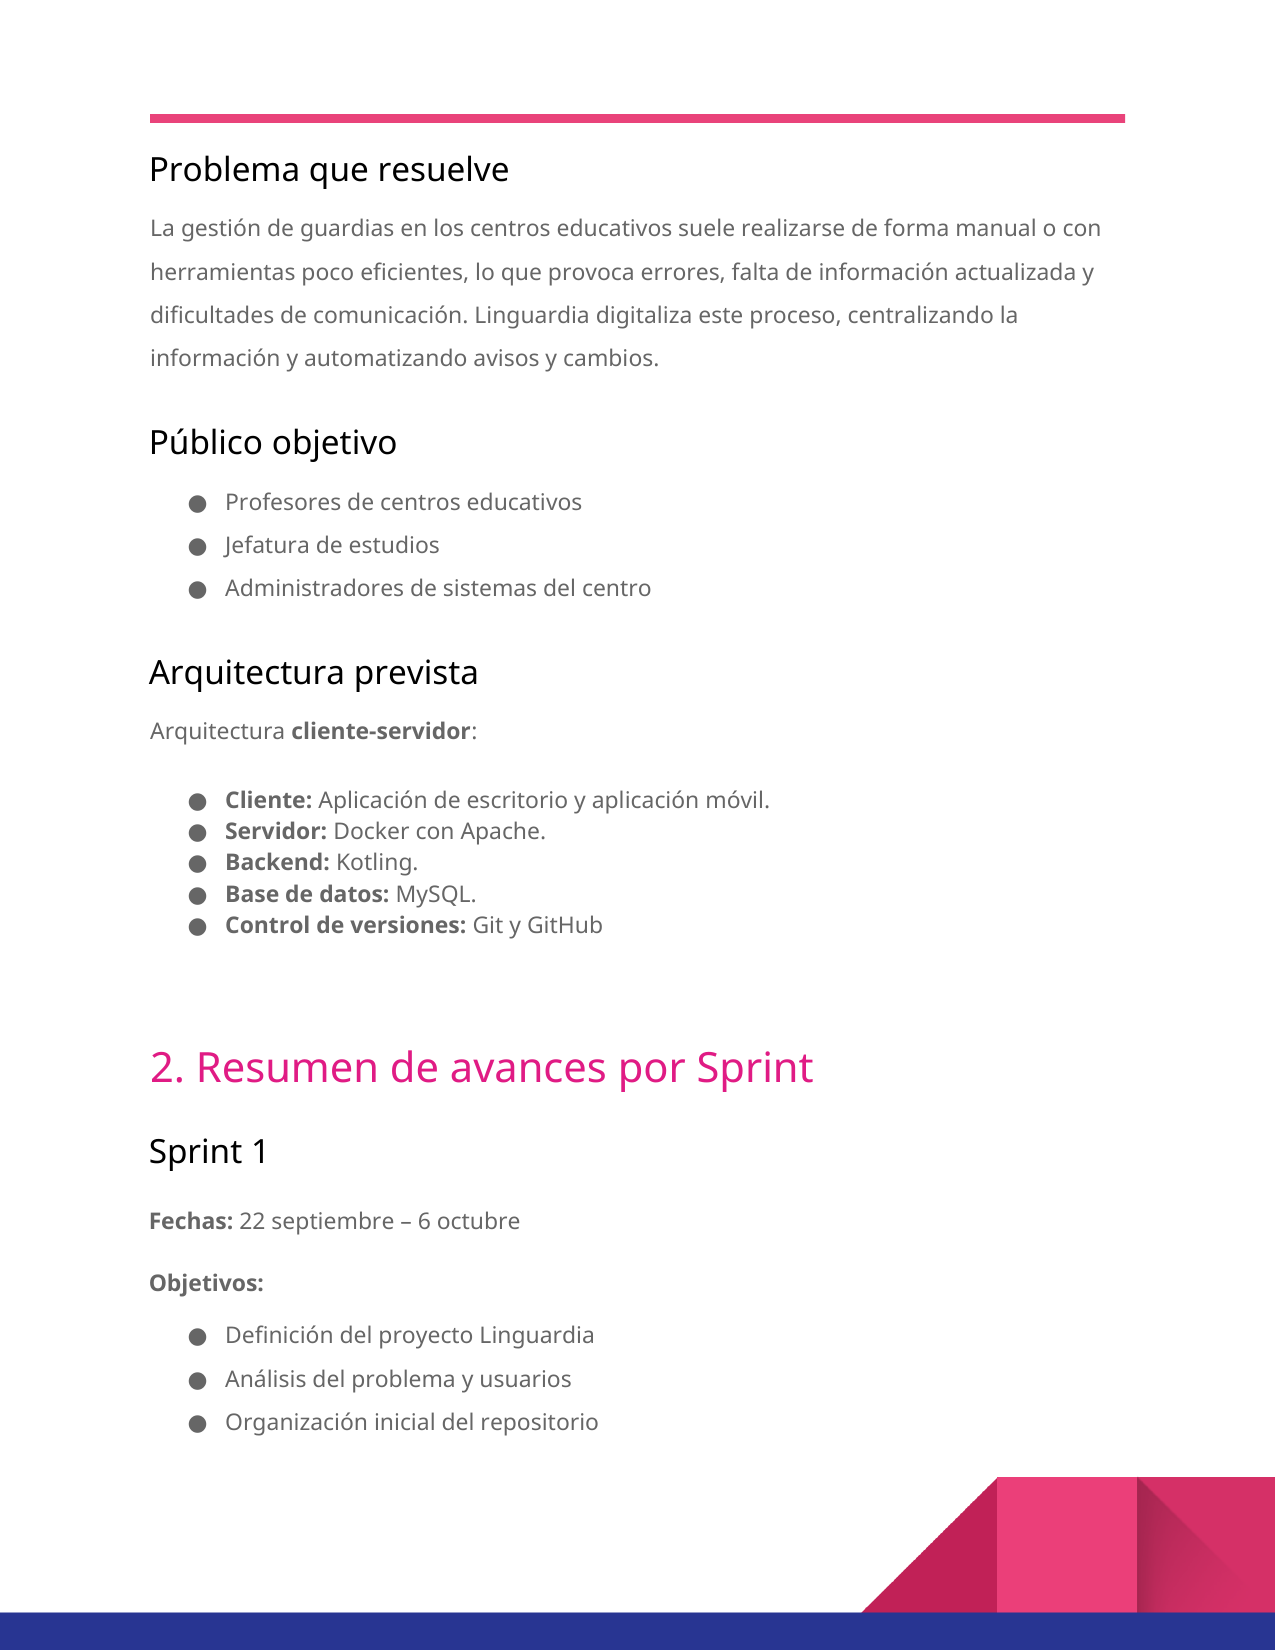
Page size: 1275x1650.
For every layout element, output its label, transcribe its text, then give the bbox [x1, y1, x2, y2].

text La gestión de guardias en los centros educativos suele realizarse de forma manual o con herramientas poco eficientes, lo que provoca errores, falta de información actualizada y dificultades de comunicación. Linguardia digitaliza este proceso, centralizando la información y automatizando avisos y cambios. [150, 212, 1125, 374]
subtitle Problema que resuelve [148, 146, 1125, 191]
list Administradores de sistemas del centro [187, 572, 1125, 603]
list Base de datos: MySQL. [187, 877, 1125, 909]
subtitle 2. Resumen de avances por Sprint [150, 1038, 1125, 1095]
list Control de versiones: Git y GitHub [187, 909, 1125, 940]
picture [150, 114, 1125, 123]
list Jefatura de estudios [187, 529, 1125, 560]
picture [0, 1475, 1275, 1650]
list Profesores de centros educativos [187, 485, 1125, 517]
list Análisis del problema y usuarios [187, 1363, 1125, 1394]
list Organización inicial del repositorio [187, 1406, 1125, 1437]
list Definición del proyecto Linguardia [187, 1319, 1125, 1351]
subtitle Sprint 1 Fechas: 22 septiembre – 6 octubre Objetivos: [148, 1128, 1125, 1298]
text Arquitectura cliente-servidor: [150, 715, 1125, 747]
subtitle Arquitectura prevista [148, 649, 1125, 694]
list Backend: Kotling. [187, 846, 1125, 877]
list Servidor: Docker con Apache. [187, 815, 1125, 846]
list Cliente: Aplicación de escritorio y aplicación móvil. [187, 784, 1125, 815]
subtitle Público objetivo [148, 419, 1125, 464]
